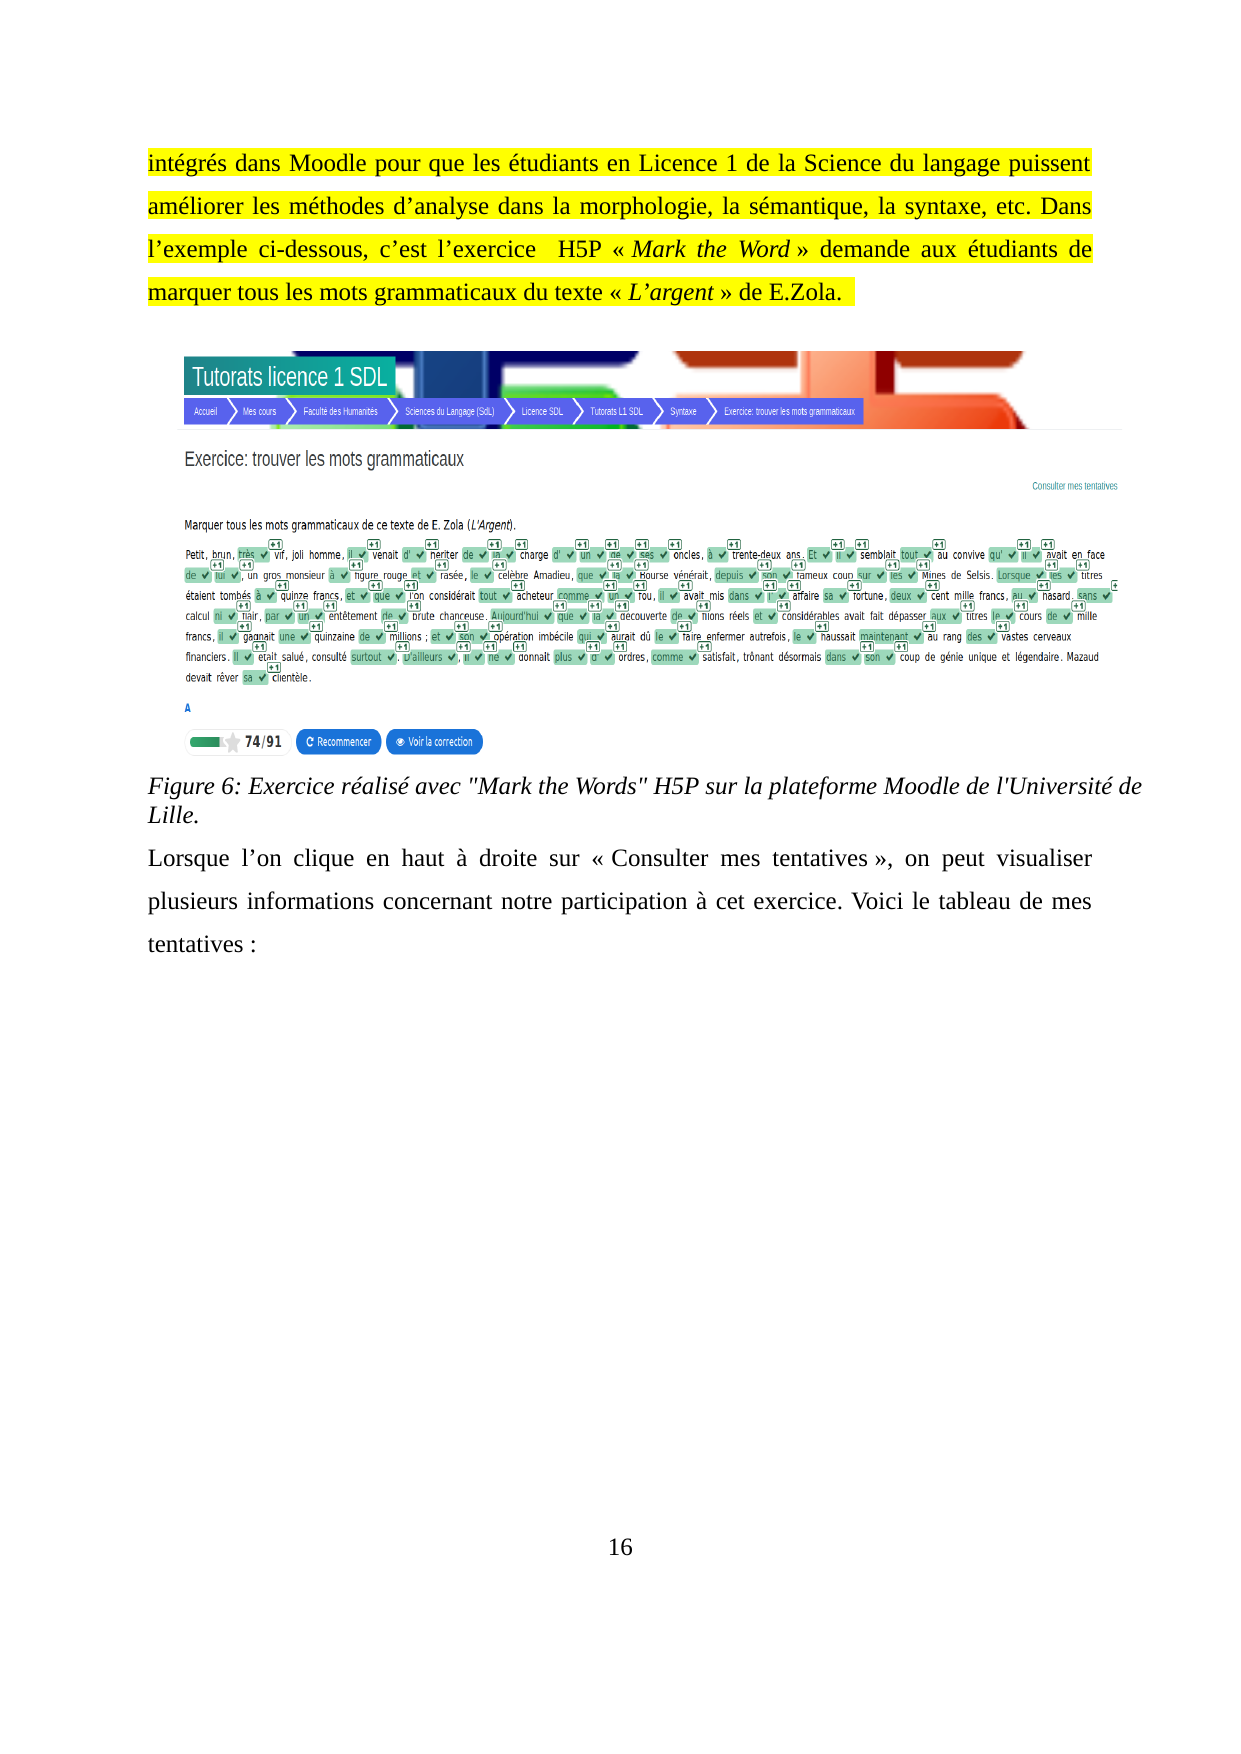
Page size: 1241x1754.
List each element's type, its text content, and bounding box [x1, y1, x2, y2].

text [148, 335, 1152, 351]
picture [177, 351, 1123, 771]
text Figure 6: Exercice réalisé avec "Mark the Words" H5P sur la plateforme Moodle de l'Université de Lille. [148, 351, 1152, 828]
text intégrés dans Moodle pour que les étudiants en Licence 1 de la Science du langage puissent améliorer les méthodes d’analyse dans la morphologie, la sémantique, la syntaxe, etc. Dans l’exemple ci-dessous, c’est l’exercice H5P « Mark the Word » demande aux étudiants de marquer tous les mots grammaticaux du texte « L’argent » de E.Zola. [148, 148, 1092, 306]
text Lorsque l’on clique en haut à droite sur « Consulter mes tentatives », on peut visualiser plusieurs informations concernant notre participation à cet exercice. Voici le tableau de mes tentatives : [148, 828, 1092, 958]
